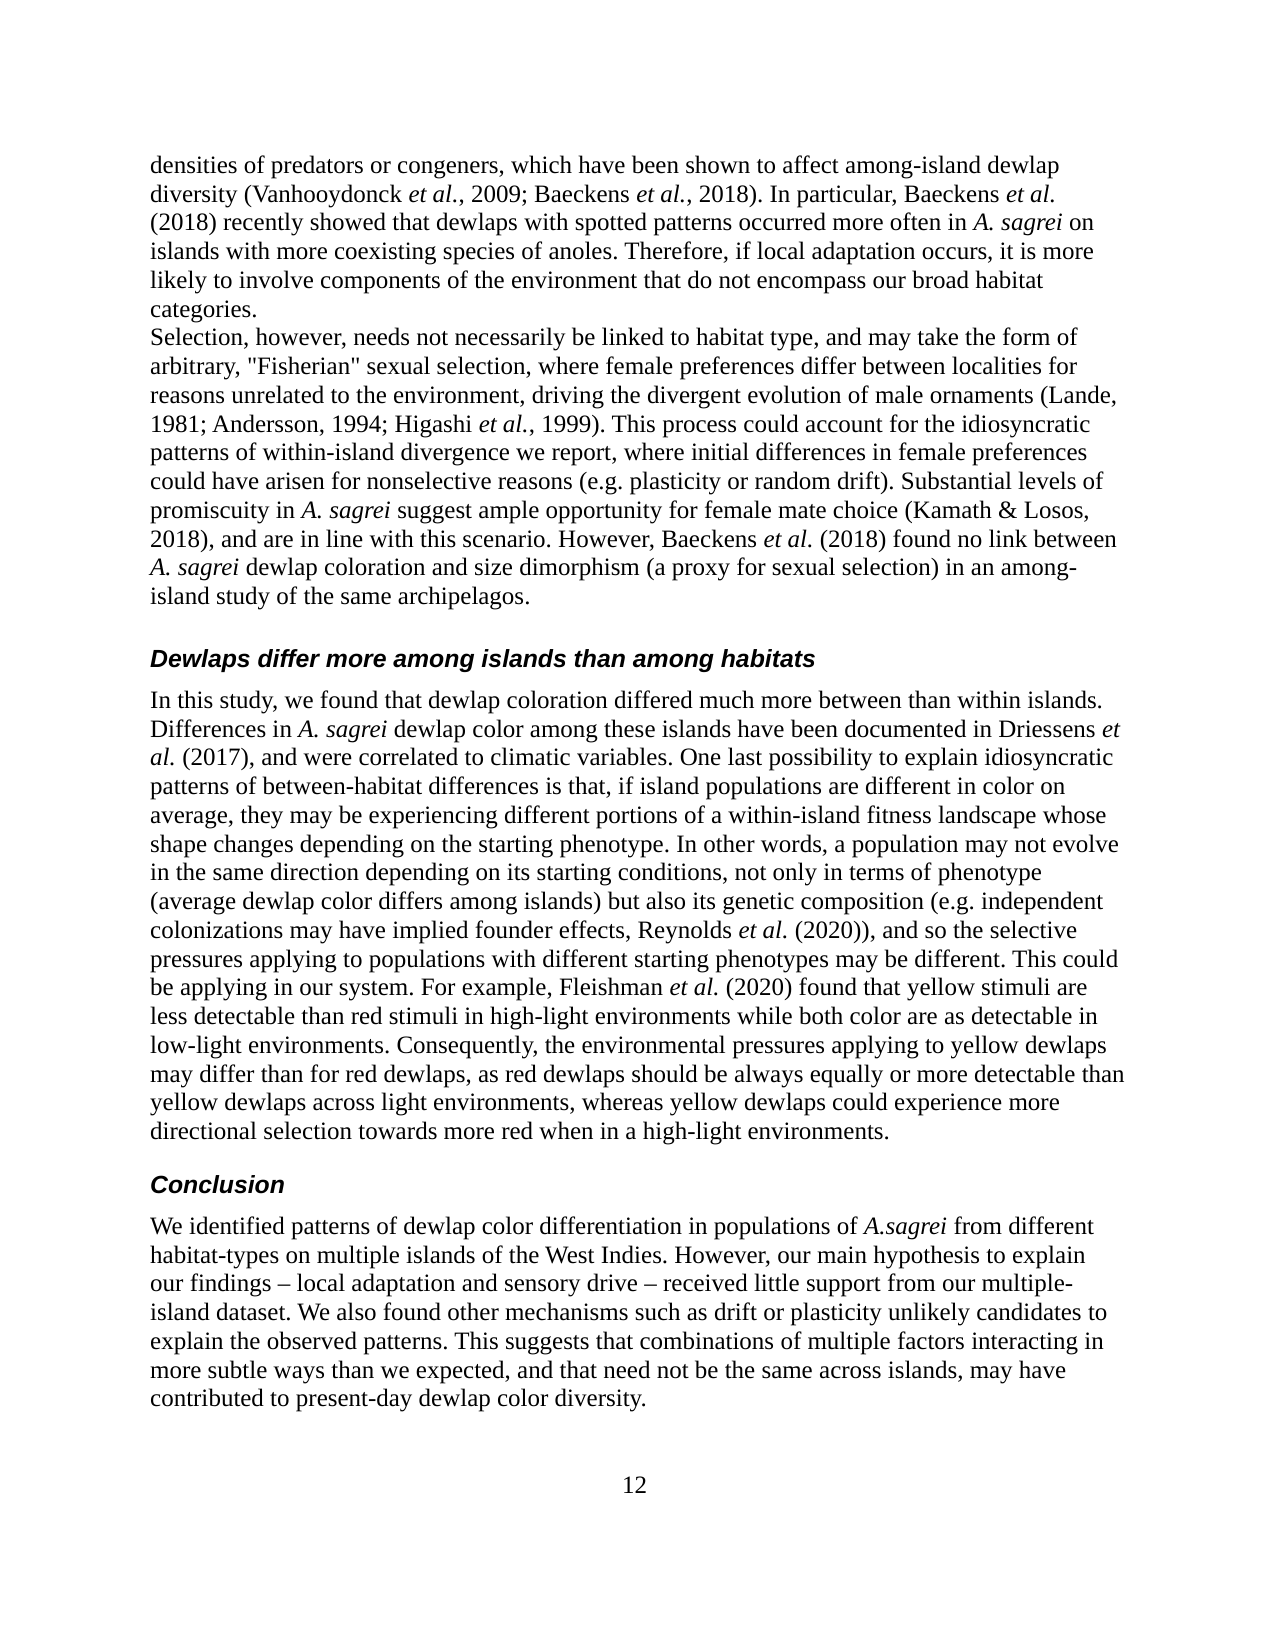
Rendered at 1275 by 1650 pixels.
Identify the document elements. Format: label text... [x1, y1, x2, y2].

subtitle Dewlaps differ more among islands than among habitats [150, 644, 1125, 672]
subtitle Conclusion [150, 1170, 1125, 1198]
text We identified patterns of dewlap color differentiation in populations of A.sagrei from different habitat-types on multiple islands of the West Indies. However, our main hypothesis to explain our findings – local adaptation and sensory drive – received little support from our multiple-island dataset. We also found other mechanisms such as drift or plasticity unlikely candidates to explain the observed patterns. This suggests that combinations of multiple factors interacting in more subtle ways than we expected, and that need not be the same across islands, may have contributed to present-day dewlap color diversity. [150, 1211, 1125, 1412]
text In this study, we found that dewlap coloration differed much more between than within islands. Differences in A. sagrei dewlap color among these islands have been documented in Driessens et al. (2017), and were correlated to climatic variables. One last possibility to explain idiosyncratic patterns of between-habitat differences is that, if island populations are different in color on average, they may be experiencing different portions of a within-island fitness landscape whose shape changes depending on the starting phenotype. In other words, a population may not evolve in the same direction depending on its starting conditions, not only in terms of phenotype (average dewlap color differs among islands) but also its genetic composition (e.g. independent colonizations may have implied founder effects, Reynolds et al. (2020)), and so the selective pressures applying to populations with different starting phenotypes may be different. This could be applying in our system. For example, Fleishman et al. (2020) found that yellow stimuli are less detectable than red stimuli in high-light environments while both color are as detectable in low-light environments. Consequently, the environmental pressures applying to yellow dewlaps may differ than for red dewlaps, as red dewlaps should be always equally or more detectable than yellow dewlaps across light environments, whereas yellow dewlaps could experience more directional selection towards more red when in a high-light environments. [150, 685, 1125, 1145]
text densities of predators or congeners, which have been shown to affect among-island dewlap diversity (Vanhooydonck et al., 2009; Baeckens et al., 2018). In particular, Baeckens et al. (2018) recently showed that dewlaps with spotted patterns occurred more often in A. sagrei on islands with more coexisting species of anoles. Therefore, if local adaptation occurs, it is more likely to involve components of the environment that do not encompass our broad habitat categories. Selection, however, needs not necessarily be linked to habitat type, and may take the form of arbitrary, "Fisherian" sexual selection, where female preferences differ between localities for reasons unrelated to the environment, driving the divergent evolution of male ornaments (Lande, 1981; Andersson, 1994; Higashi et al., 1999). This process could account for the idiosyncratic patterns of within-island divergence we report, where initial differences in female preferences could have arisen for nonselective reasons (e.g. plasticity or random drift). Substantial levels of promiscuity in A. sagrei suggest ample opportunity for female mate choice (Kamath & Losos, 2018), and are in line with this scenario. However, Baeckens et al. (2018) found no link between A. sagrei dewlap coloration and size dimorphism (a proxy for sexual selection) in an among-island study of the same archipelagos. [150, 150, 1125, 610]
